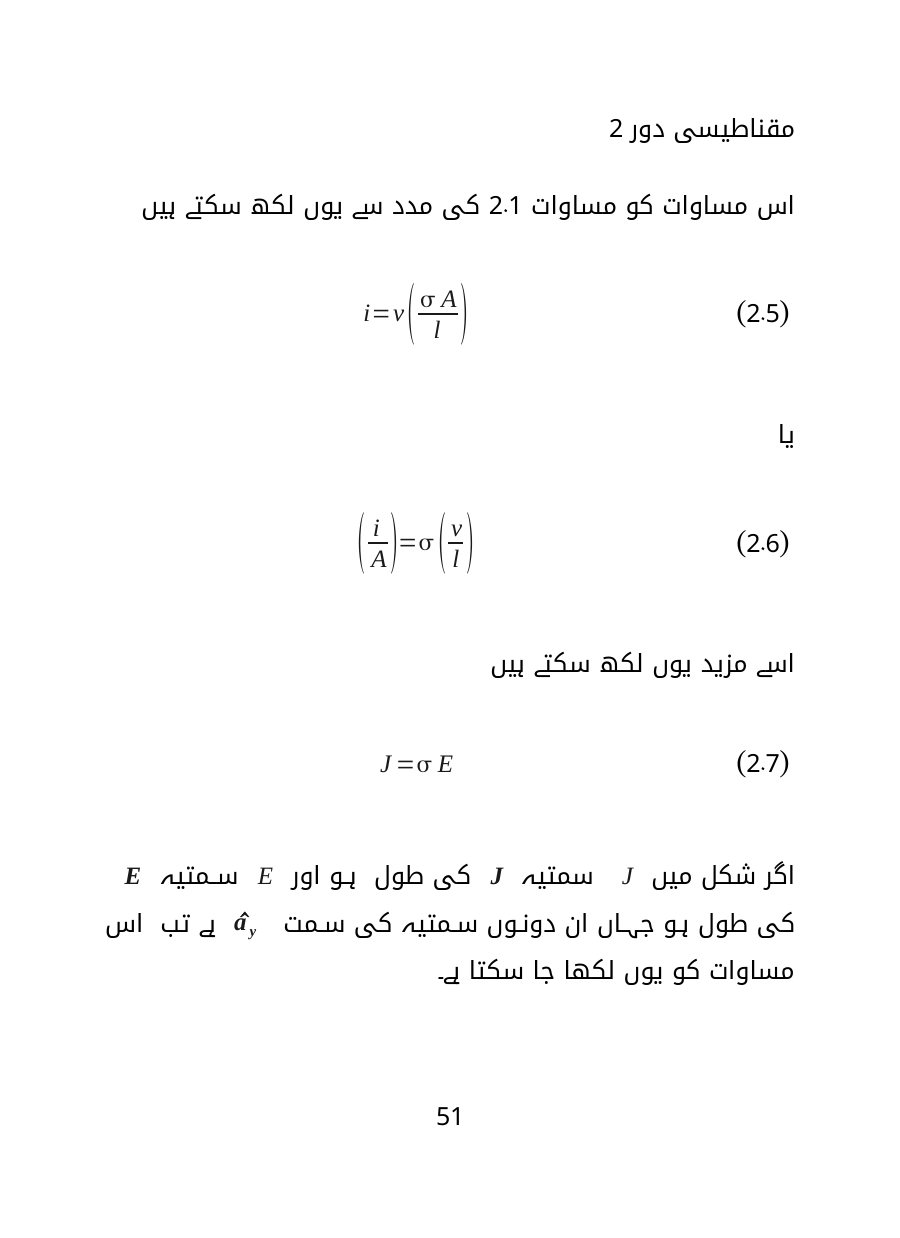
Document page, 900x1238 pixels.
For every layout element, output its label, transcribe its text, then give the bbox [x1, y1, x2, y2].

table_header (2.6) [718, 506, 795, 594]
table_header [105, 276, 718, 365]
text اس مساوات کو مساوات 2.1 کی مدد سے یوں لکھ سکتے ہیں [105, 182, 795, 230]
text اگر شکل میں سمتیہکی طول ہو اورسمتیہکی طول ہو جہاں ان دونوں سمتیہ کی سمت ہے تب اس مساوات کو یوں لکھا جا سکتا ہے۔ [105, 853, 795, 995]
table_header [105, 735, 718, 806]
table_header (2.5) [718, 276, 795, 365]
text یا [105, 412, 795, 459]
table_header [105, 506, 718, 594]
table_header (2.7) [718, 735, 795, 806]
text اسے مزید یوں لکھ سکتے ہیں [105, 641, 795, 688]
